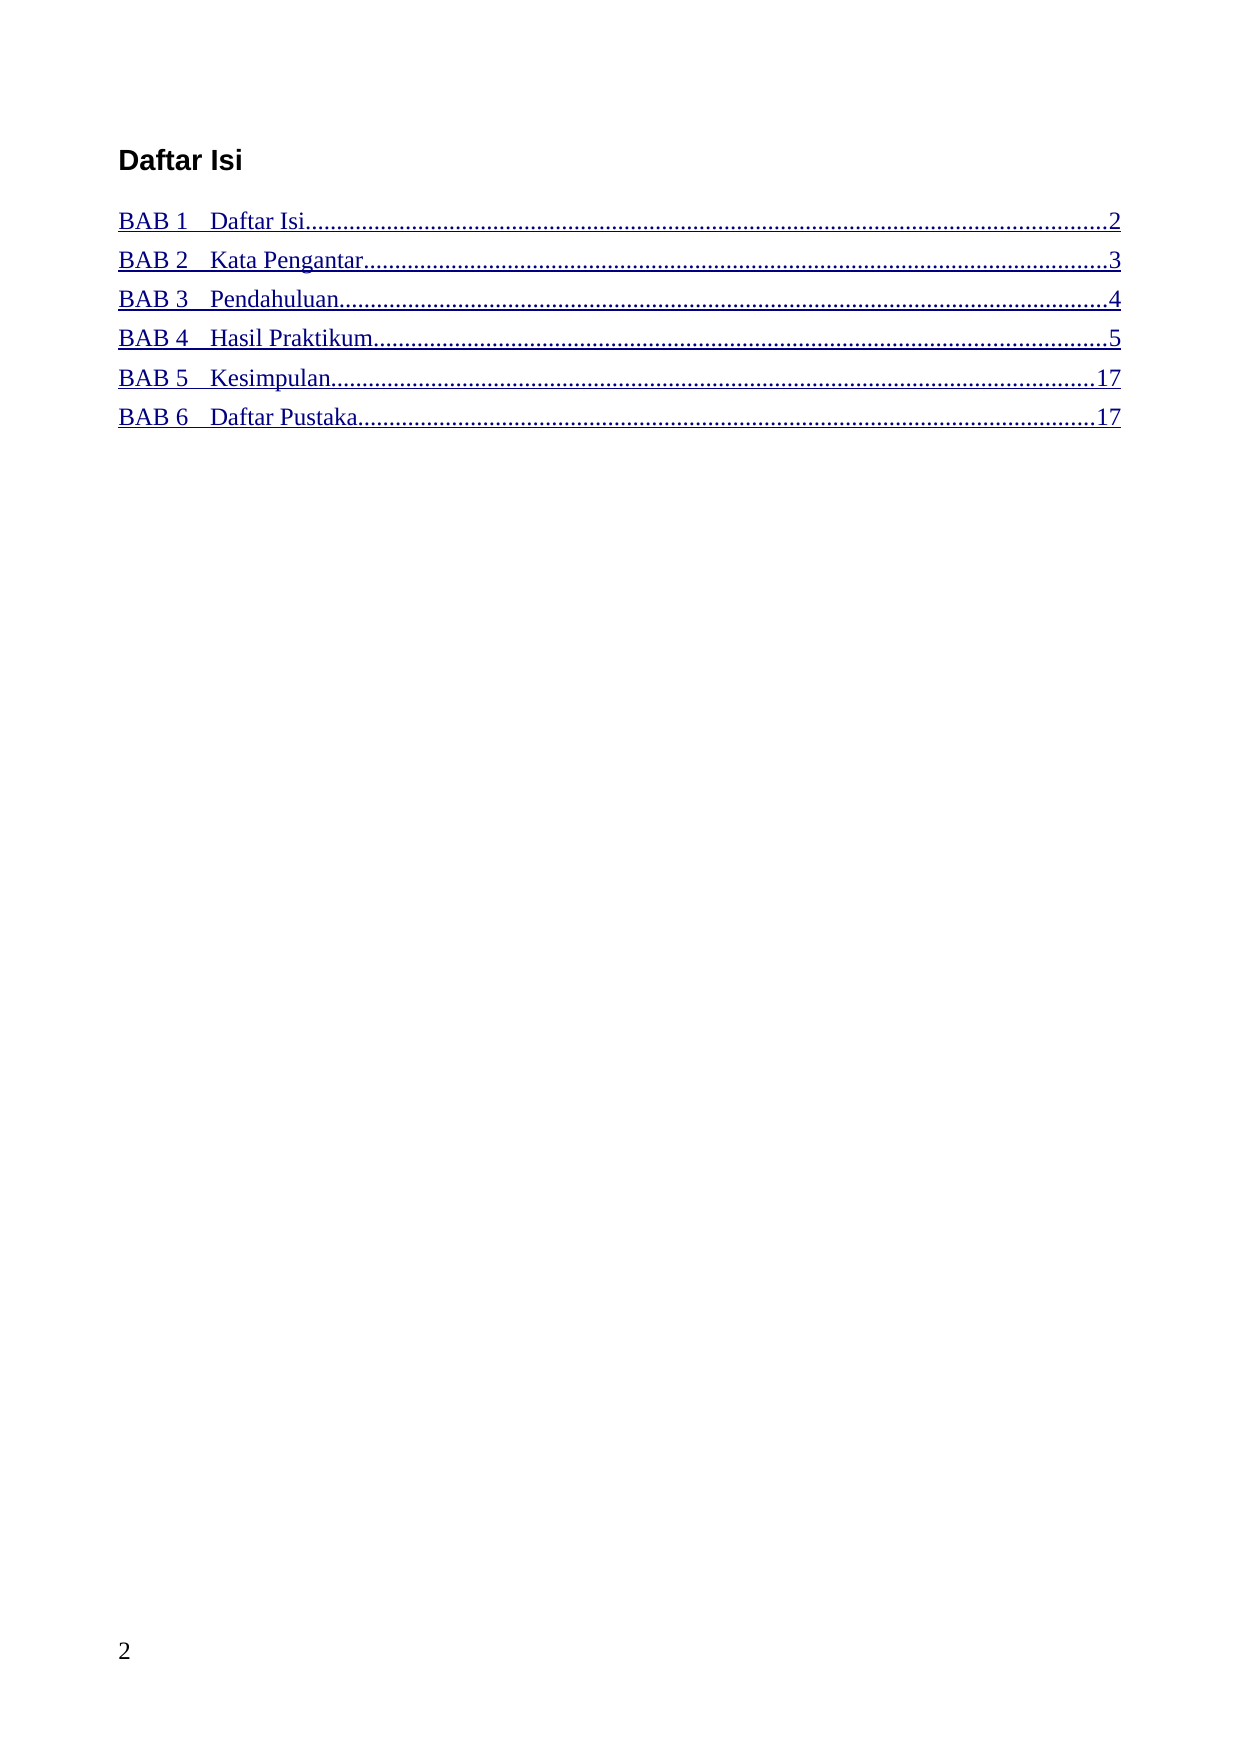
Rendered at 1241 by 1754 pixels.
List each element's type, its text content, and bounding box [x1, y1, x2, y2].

subtitle Daftar Isi [118, 143, 1122, 177]
text BAB 1 Daftar Isi 2 [118, 206, 1122, 235]
text BAB 5 Kesimpulan 17 [118, 363, 1122, 391]
text BAB 6 Daftar Pustaka 17 [118, 402, 1122, 431]
text BAB 2 Kata Pengantar 3 [118, 245, 1122, 274]
text BAB 4 Hasil Praktikum 5 [118, 323, 1122, 352]
text BAB 3 Pendahuluan 4 [118, 284, 1122, 313]
